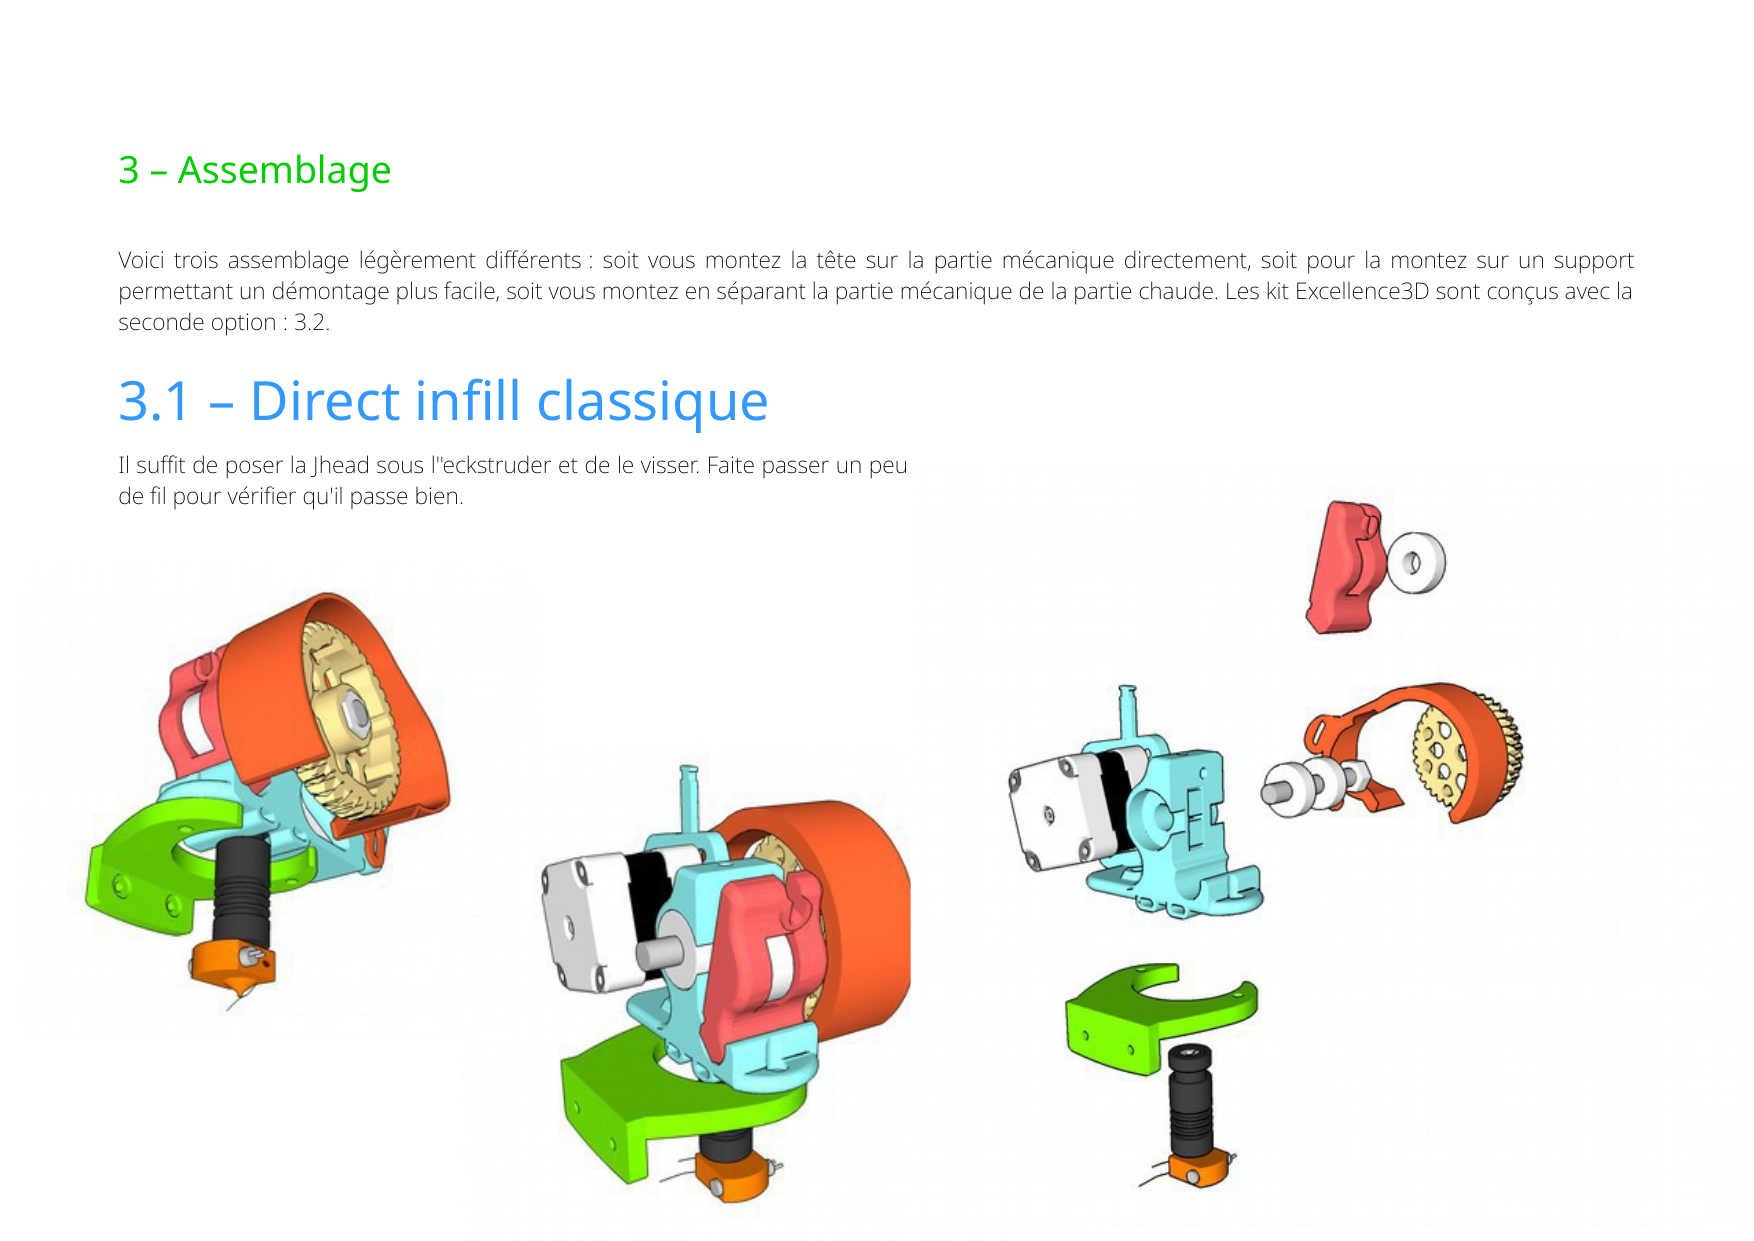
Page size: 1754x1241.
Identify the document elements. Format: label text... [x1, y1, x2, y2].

text Voici trois assemblage légèrement différents : soit vous montez la tête sur la partie mécanique directement, soit pour la montez sur un support permettant un démontage plus facile, soit vous montez en séparant la partie mécanique de la partie chaude. Les kit Excellence3D sont conçus avec la seconde option : 3.2. [118, 244, 1636, 338]
subtitle 3 – Assemblage [118, 143, 1636, 194]
subtitle 3.1 – Direct infill classique [118, 363, 1636, 436]
text Il suffit de poser la Jhead sous l''eckstruder et de le visser. Faite passer un peu de fil pour vérifier qu'il passe bien. [118, 449, 1636, 511]
picture [18, 465, 1754, 1241]
